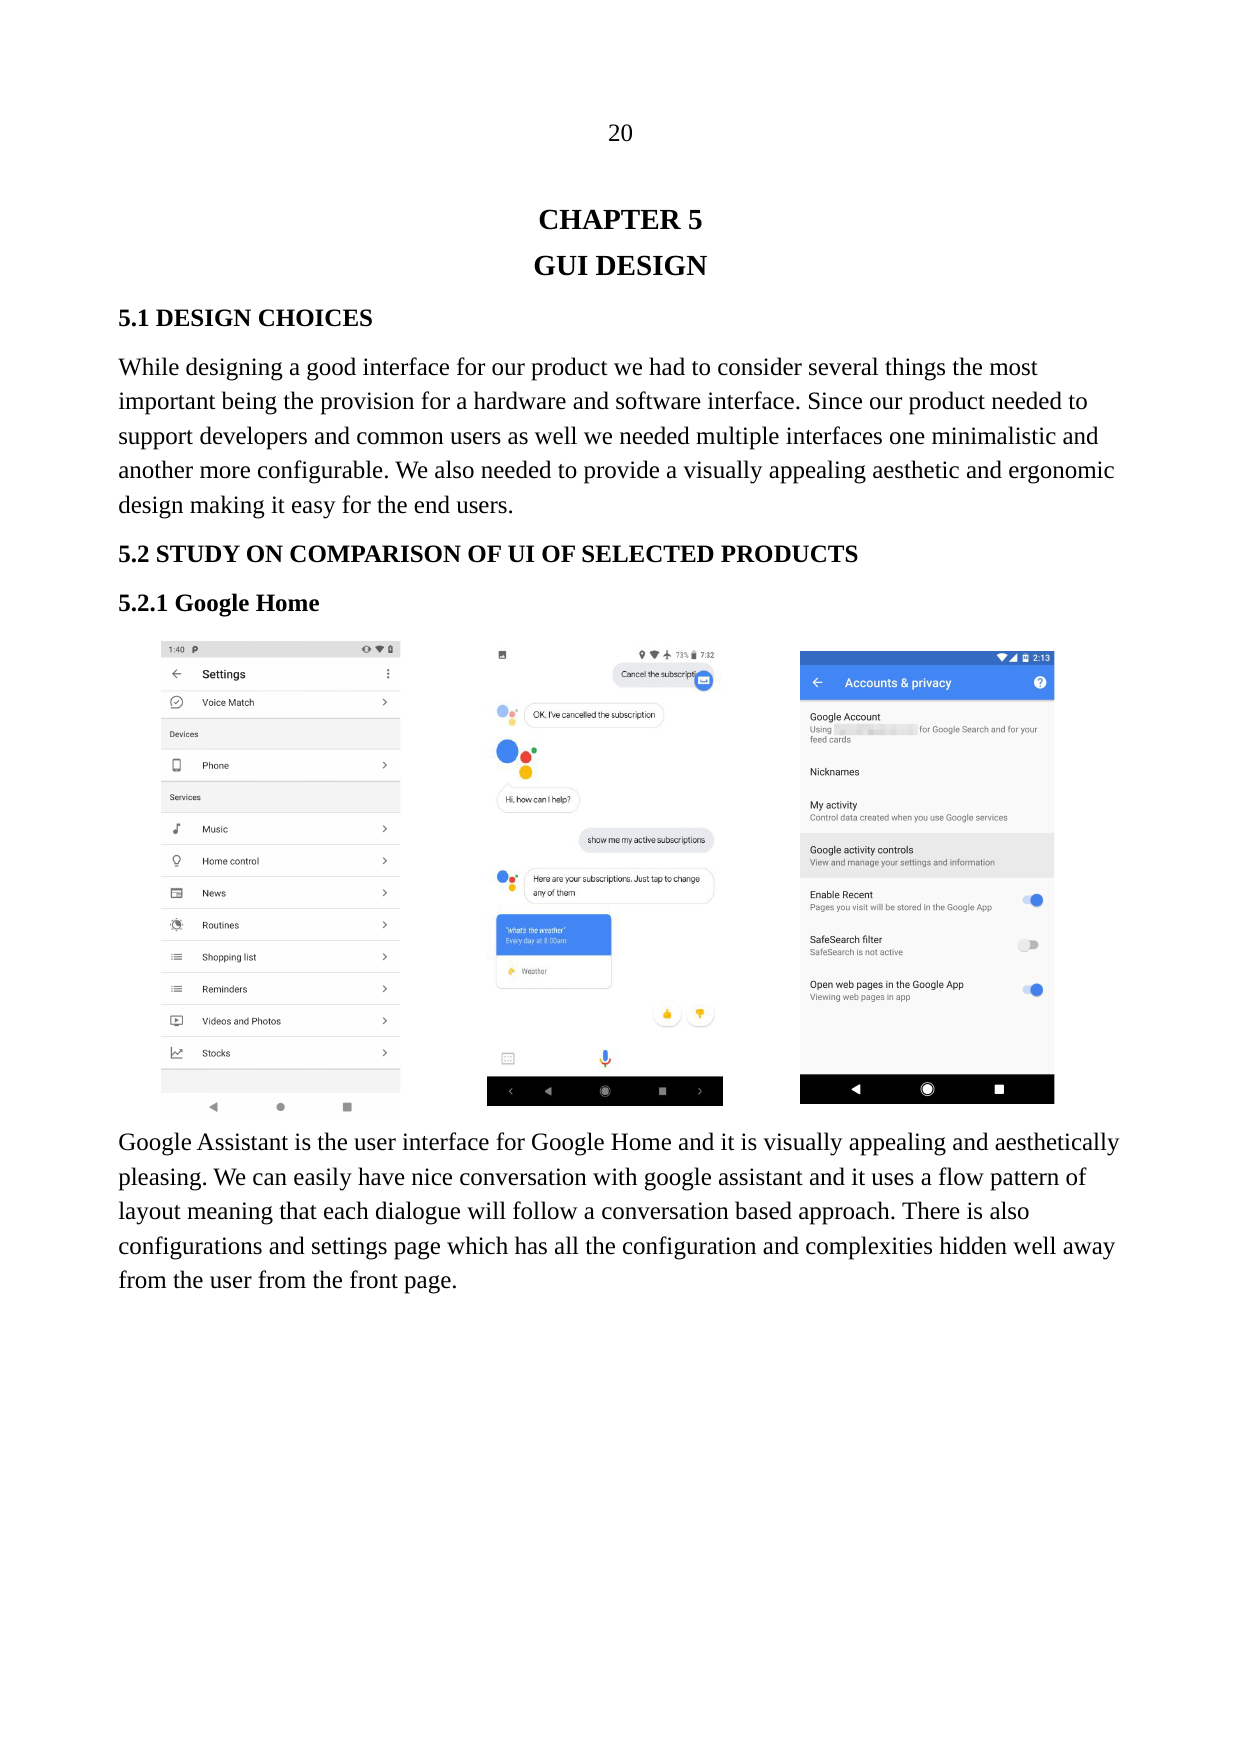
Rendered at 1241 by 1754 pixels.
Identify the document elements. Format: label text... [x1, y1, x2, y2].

text Google Assistant is the user interface for Google Home and it is visually appealing and aesthetically pleasing. We can easily have nice conversation with google assistant and it uses a flow pattern of layout meaning that each dialogue will follow a conversation based approach. There is also configurations and settings page which has all the configuration and complexities hidden well away from the user from the front page. [118, 1127, 1122, 1294]
picture [487, 647, 723, 1106]
text 5.1 DESIGN CHOICES [118, 303, 1122, 331]
picture [800, 651, 1055, 1104]
text GUI DESIGN [118, 248, 1122, 281]
picture [161, 641, 401, 1121]
title CHAPTER 5 [118, 202, 1122, 235]
text 5.2 STUDY ON COMPARISON OF UI OF SELECTED PRODUCTS [118, 539, 1122, 567]
text While designing a good interface for our product we had to consider several things the most important being the provision for a hardware and software interface. Since our product needed to support developers and common users as well we needed multiple interfaces one minimalistic and another more configurable. We also needed to provide a visually appealing aesthetic and ergonomic design making it easy for the end users. [118, 352, 1122, 518]
text 5.2.1 Google Home [118, 588, 1122, 617]
